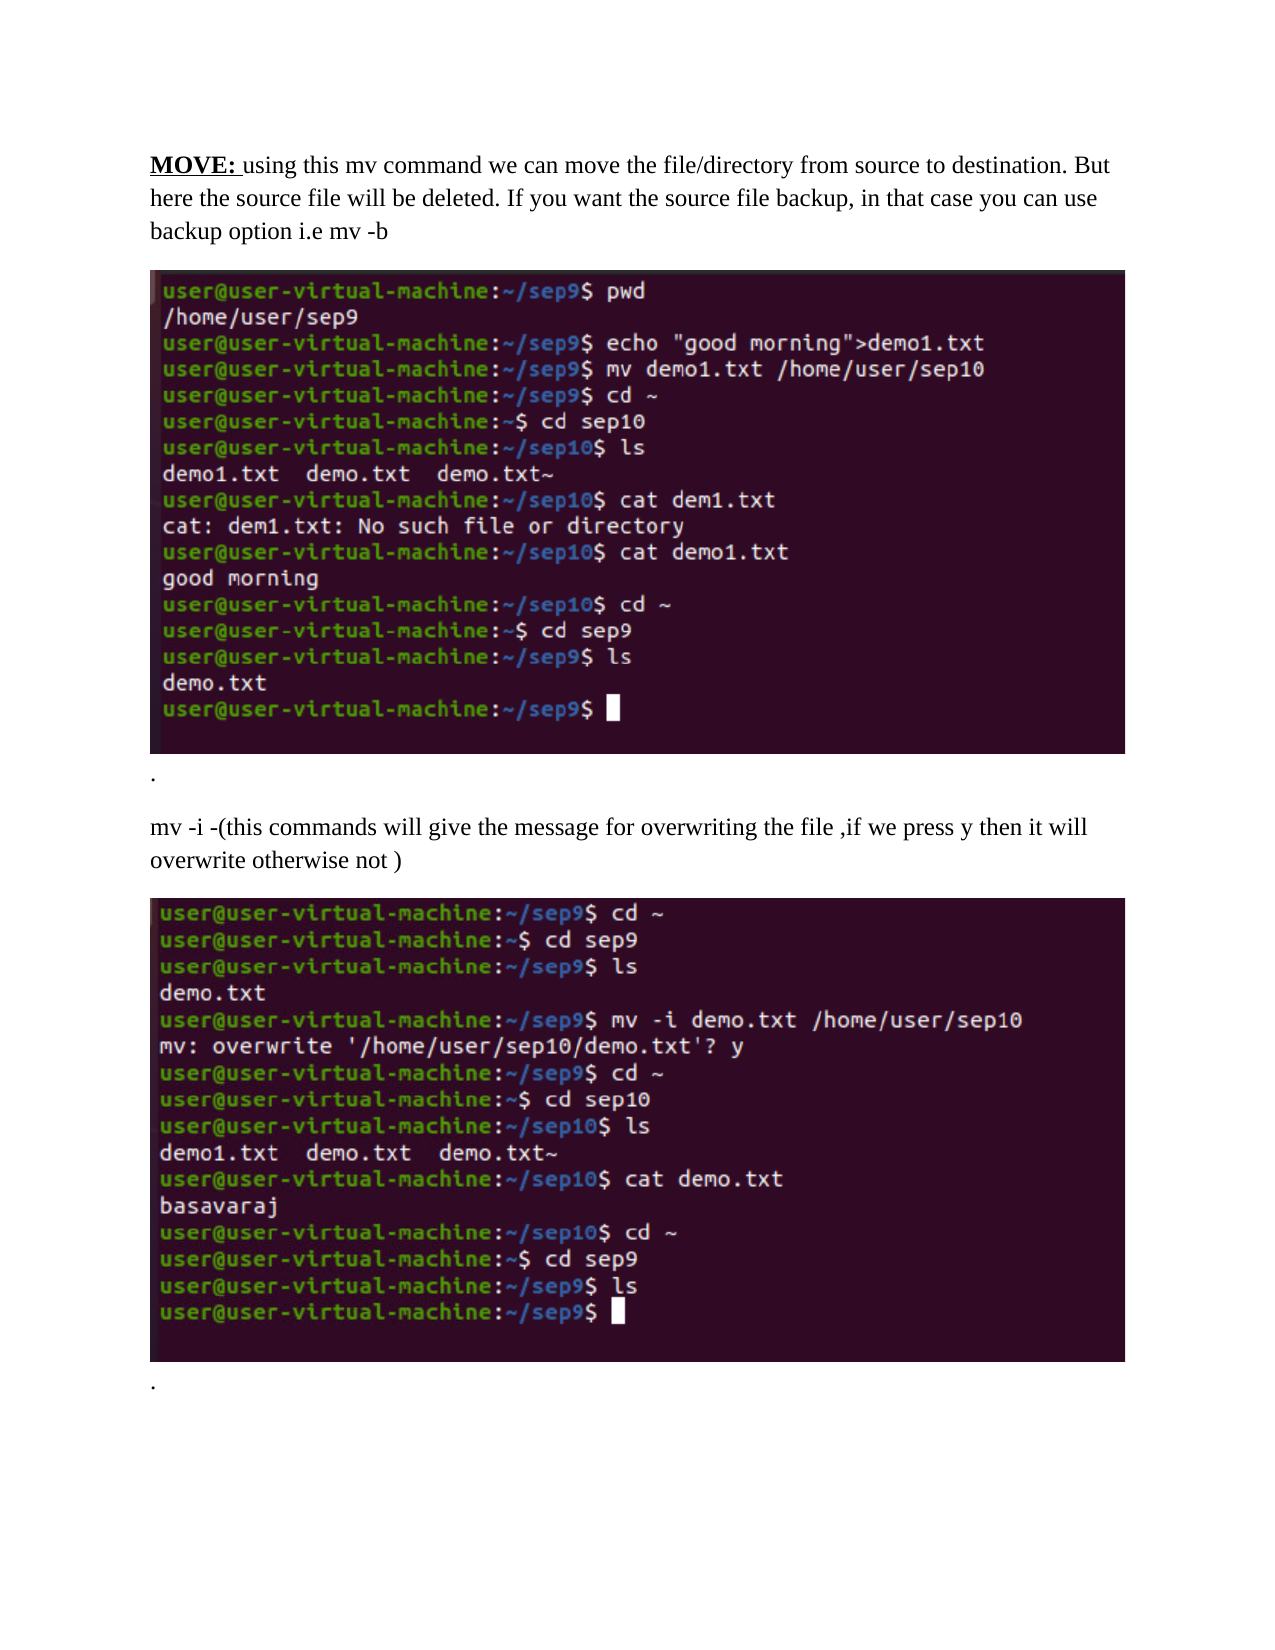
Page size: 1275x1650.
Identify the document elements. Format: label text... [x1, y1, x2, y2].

picture [150, 898, 1125, 1362]
text mv -i -(this commands will give the message for overwriting the file ,if we press y then it will overwrite otherwise not ) [150, 812, 1125, 874]
picture [150, 270, 1125, 754]
text MOVE: using this mv command we can move the file/directory from source to destination. But here the source file will be deleted. If you want the source file backup, in that case you can use backup option i.e mv -b [150, 150, 1125, 245]
text . [150, 1362, 1125, 1395]
text . [150, 754, 1125, 787]
